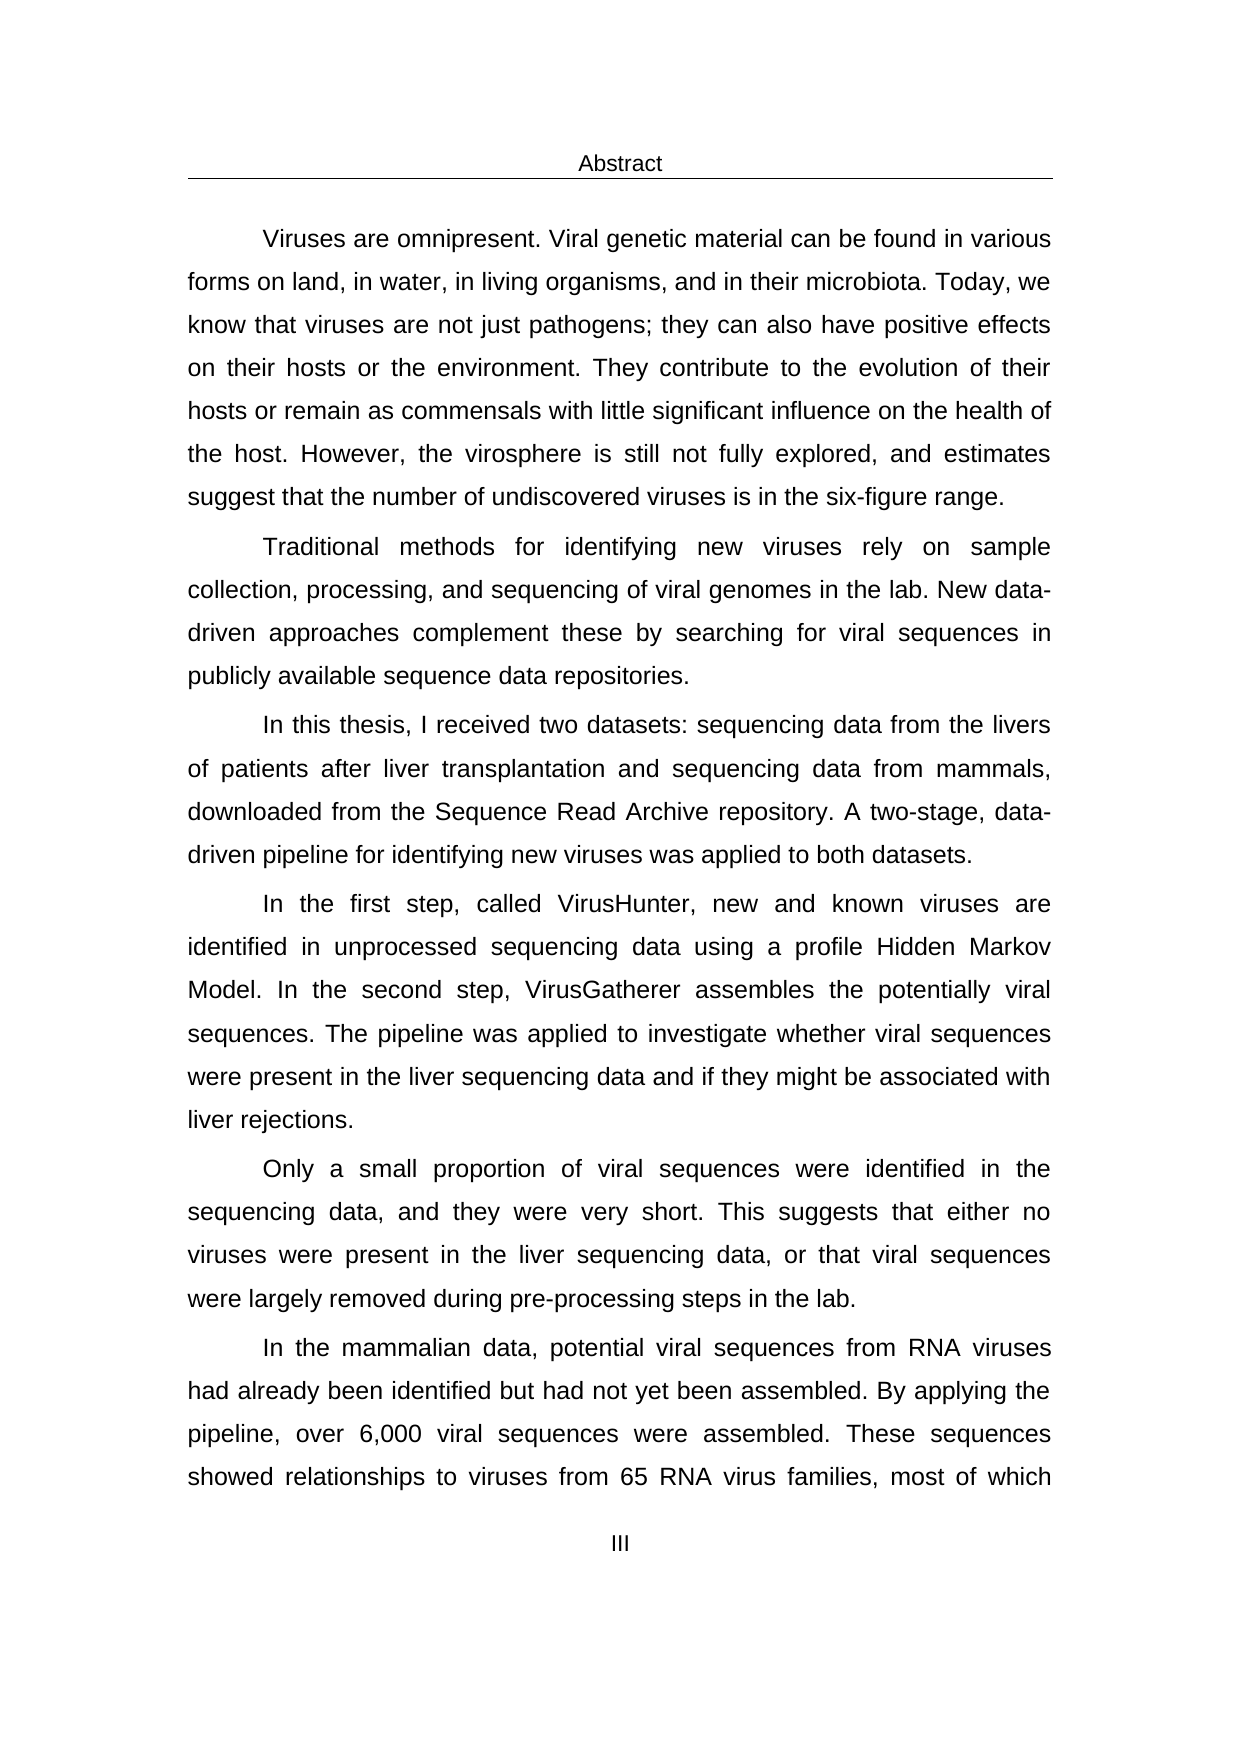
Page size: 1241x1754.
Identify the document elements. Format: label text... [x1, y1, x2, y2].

text In the mammalian data, potential viral sequences from RNA viruses had already been identified but had not yet been assembled. By applying the pipeline, over 6,000 viral sequences were assembled. These sequences showed relationships to viruses from 65 RNA virus families, most of which [187, 1333, 1053, 1491]
text Viruses are omnipresent. Viral genetic material can be found in various forms on land, in water, in living organisms, and in their microbiota. Today, we know that viruses are not just pathogens; they can also have positive effects on their hosts or the environment. They contribute to the evolution of their hosts or remain as commensals with little significant influence on the health of the host. However, the virosphere is still not fully explored, and estimates suggest that the number of undiscovered viruses is in the six-figure range. [187, 223, 1053, 511]
text Only a small proportion of viral sequences were identified in the sequencing data, and they were very short. This suggests that either no viruses were present in the liver sequencing data, or that viral sequences were largely removed during pre-processing steps in the lab. [187, 1154, 1053, 1312]
text In this thesis, I received two datasets: sequencing data from the livers of patients after liver transplantation and sequencing data from mammals, downloaded from the Sequence Read Archive repository. A two-stage, data-driven pipeline for identifying new viruses was applied to both datasets. [187, 710, 1053, 868]
text In the first step, called VirusHunter, new and known viruses are identified in unprocessed sequencing data using a profile Hidden Markov Model. In the second step, VirusGatherer assembles the potentially viral sequences. The pipeline was applied to investigate whether viral sequences were present in the liver sequencing data and if they might be associated with liver rejections. [187, 889, 1053, 1133]
text Traditional methods for identifying new viruses rely on sample collection, processing, and sequencing of viral genomes in the lab. New data-driven approaches complement these by searching for viral sequences in publicly available sequence data repositories. [187, 532, 1053, 690]
